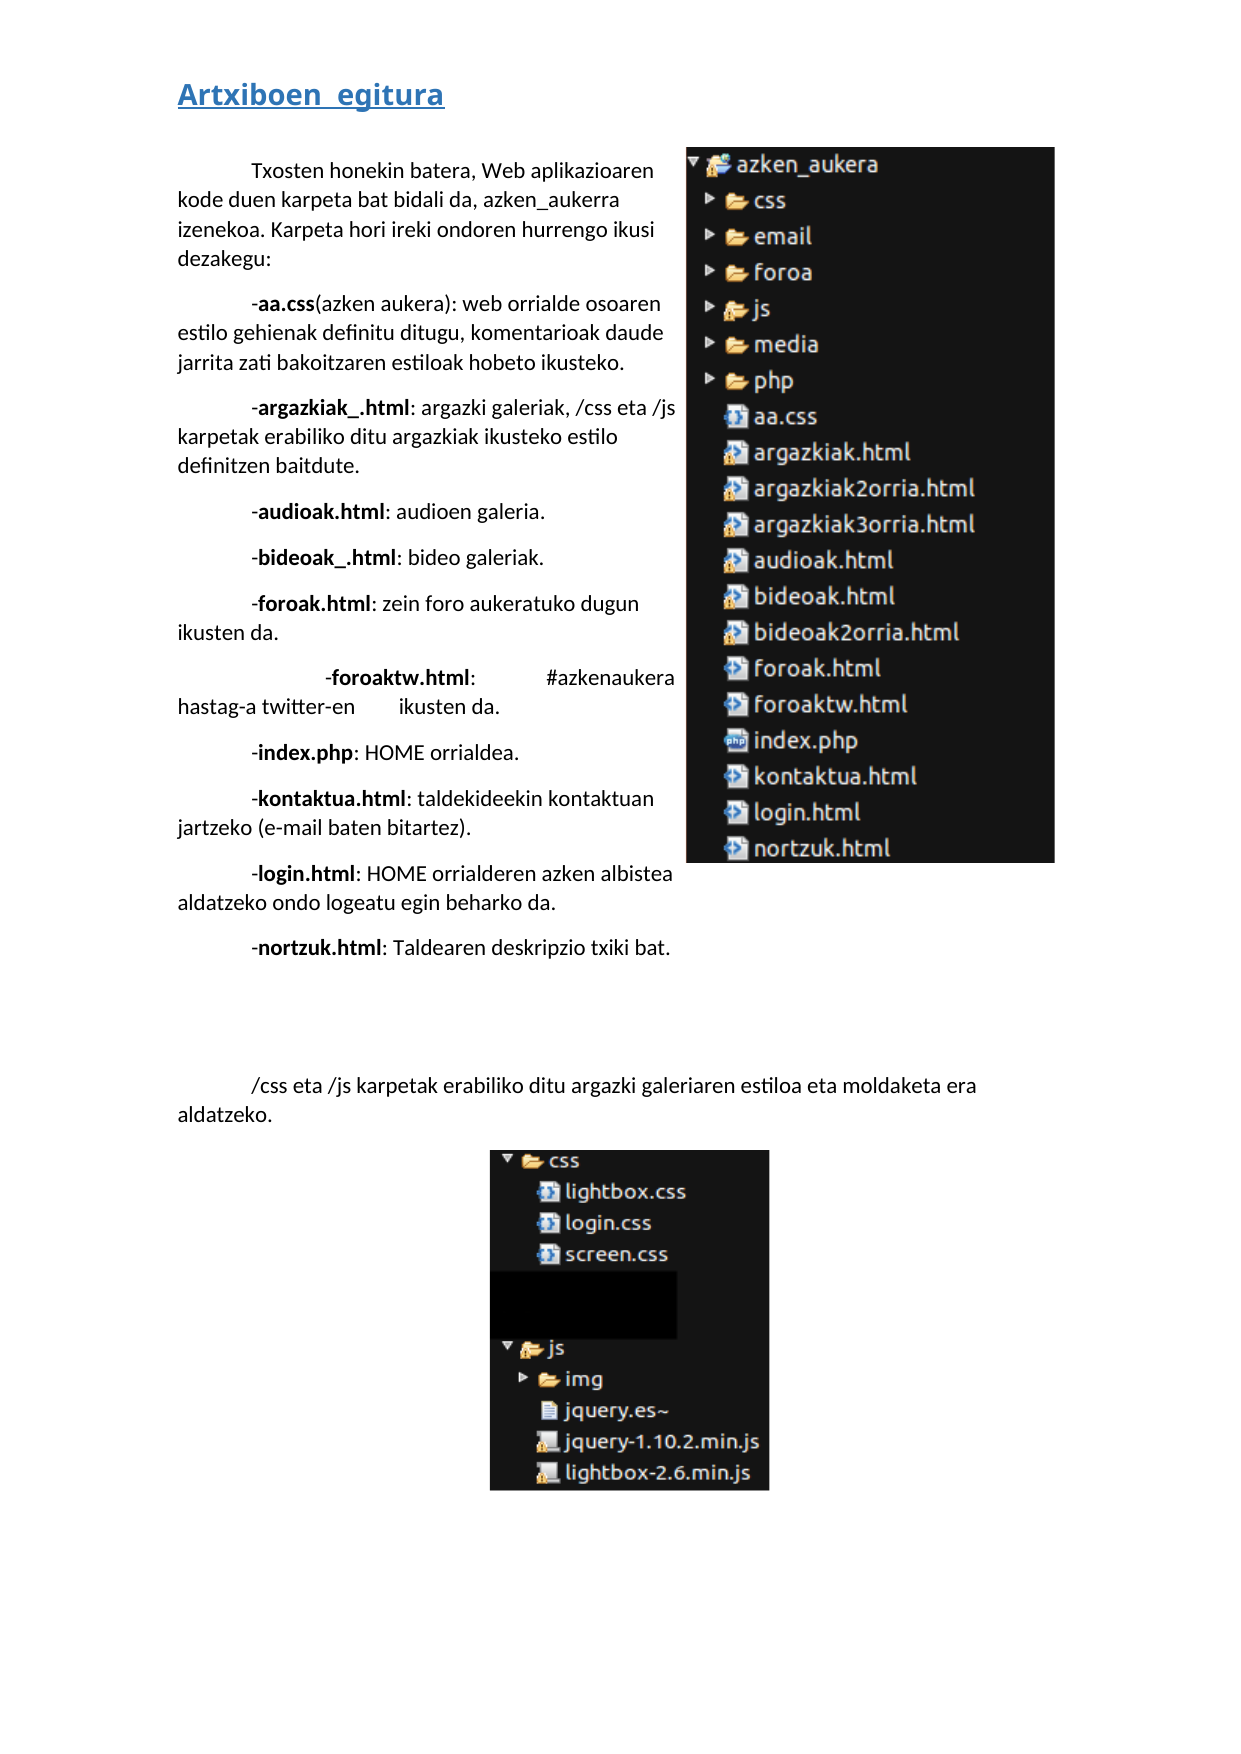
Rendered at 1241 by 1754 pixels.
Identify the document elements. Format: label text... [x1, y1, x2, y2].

text -audioak.html: audioen galeria. [177, 497, 685, 525]
text -nortzuk.html: Taldearen deskripzio txiki bat. [177, 933, 1063, 962]
text -foroaktw.html: #azkenaukera hastag-a twitter-en ikusten da. [177, 663, 685, 721]
text -kontaktua.html: taldekideekin kontaktuan jartzeko (e-mail baten bitartez). [177, 784, 685, 841]
text Txosten honekin batera, Web aplikazioaren kode duen karpeta bat bidali da, azken_aukerra izenekoa. Karpeta hori ireki ondoren hurrengo ikusi dezakegu: [177, 157, 685, 272]
text -bideoak_.html: bideo galeriak. [177, 543, 685, 571]
picture [489, 1150, 771, 1492]
text /css eta /js karpetak erabiliko ditu argazki galeriaren estiloa eta moldaketa era aldatzeko. [177, 1071, 1063, 1128]
text -index.php: HOME orrialdea. [177, 738, 685, 766]
picture [685, 147, 1055, 863]
text -foroak.html: zein foro aukeratuko dugun ikusten da. [177, 589, 685, 646]
text -aa.css(azken aukera): web orrialde osoaren estilo gehienak definitu ditugu, komentarioak daude jarrita zati bakoitzaren estiloak hobeto ikusteko. [177, 289, 685, 376]
text -login.html: HOME orrialderen azken albistea aldatzeko ondo logeatu egin beharko da. [177, 859, 1063, 916]
subtitle Artxiboen egitura [177, 74, 1063, 113]
text -argazkiak_.html: argazki galeriak, /css eta /js karpetak erabiliko ditu argazkiak ikusteko estilo definitzen baitdute. [177, 393, 685, 479]
